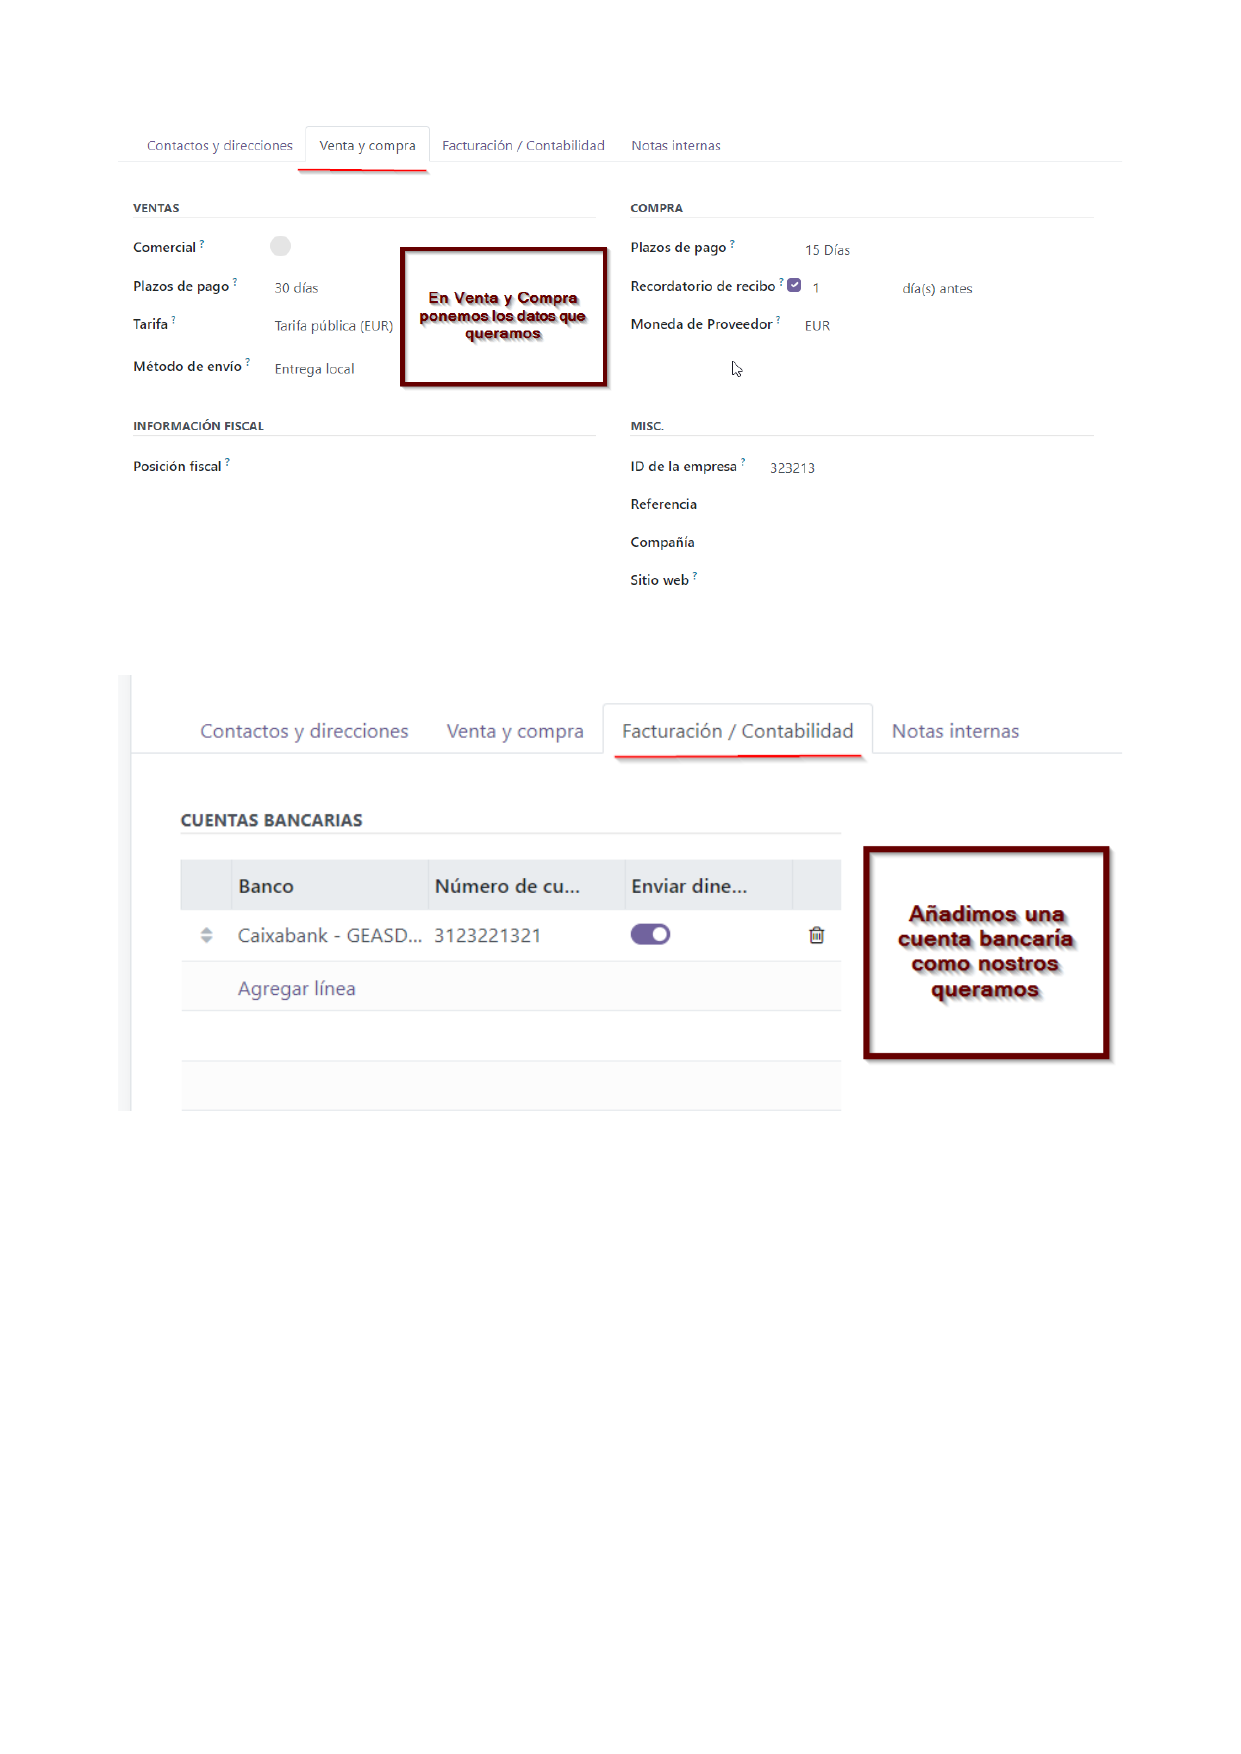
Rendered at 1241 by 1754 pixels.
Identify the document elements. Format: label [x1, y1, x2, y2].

picture [118, 118, 1123, 642]
picture [118, 675, 1123, 1111]
